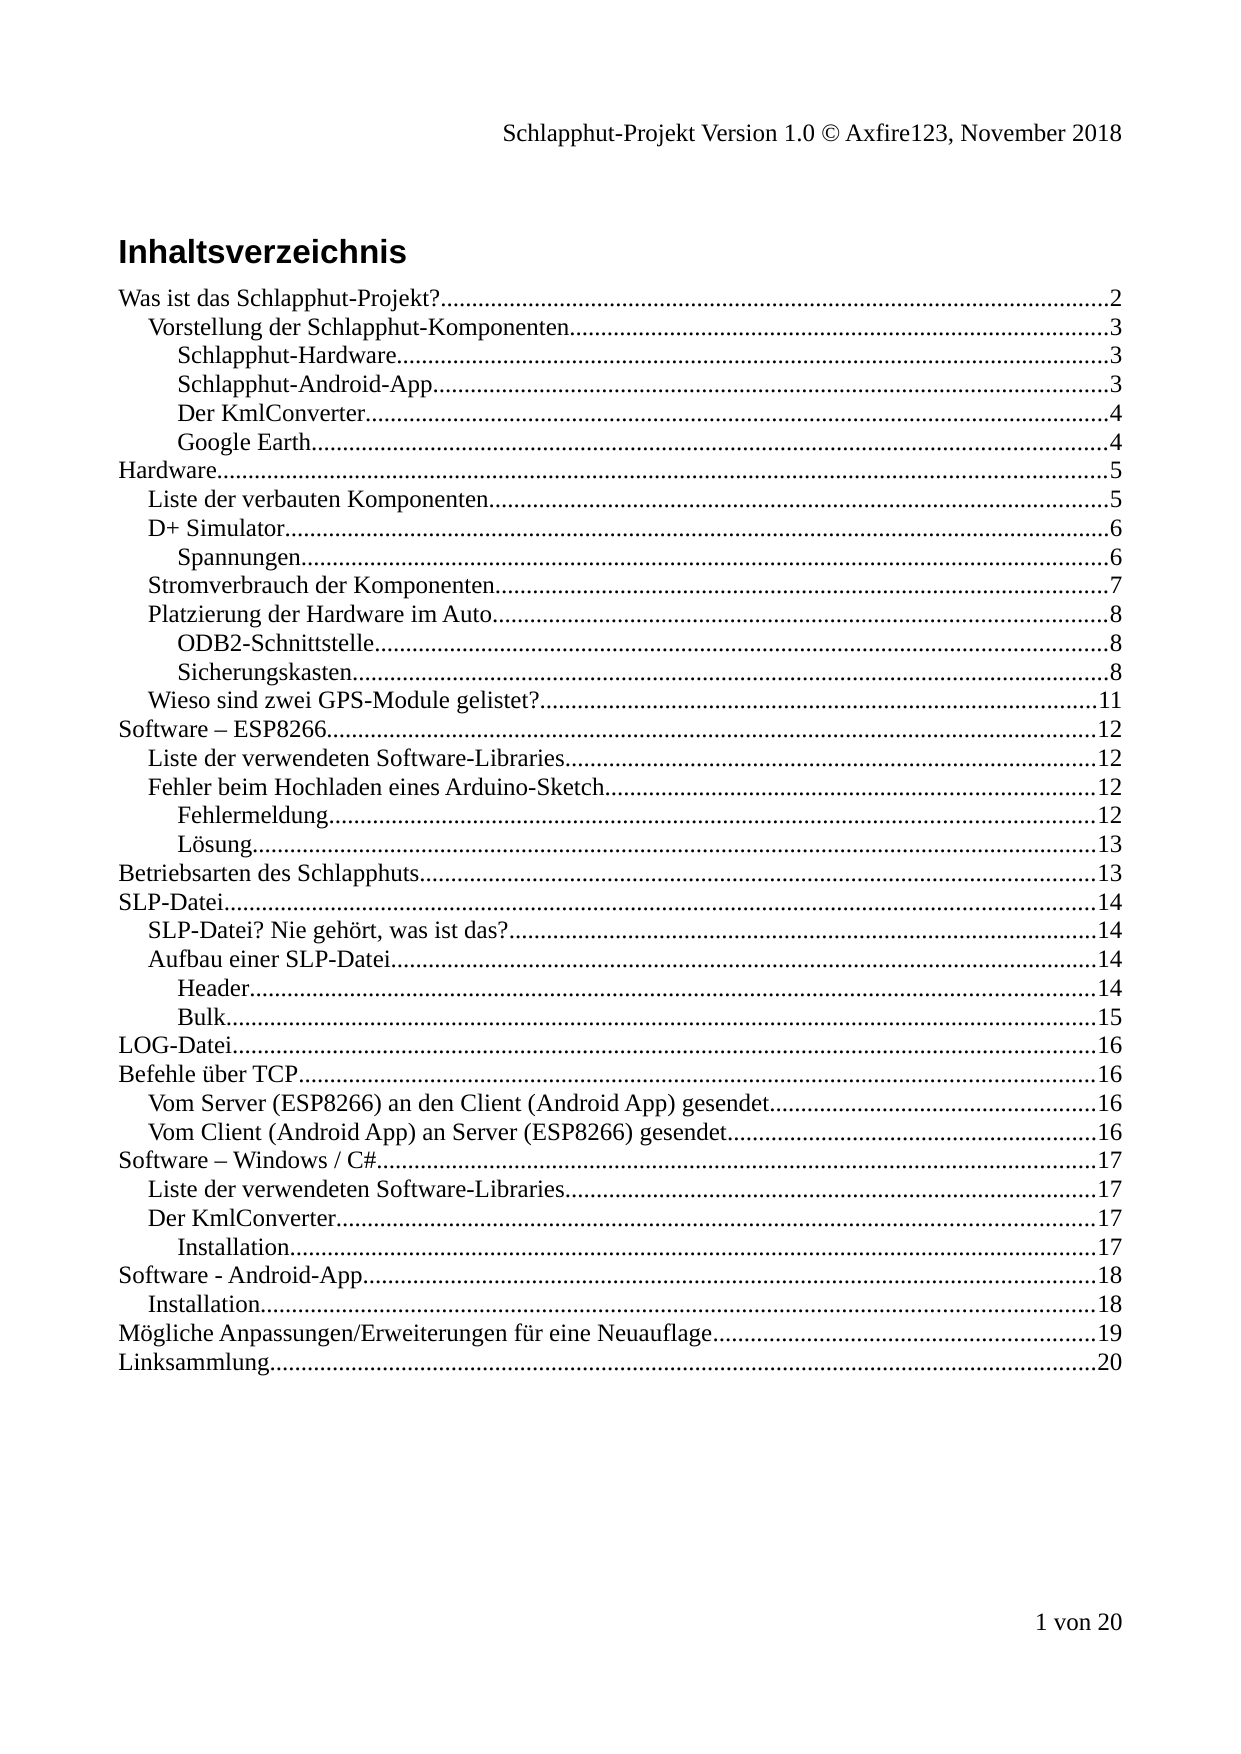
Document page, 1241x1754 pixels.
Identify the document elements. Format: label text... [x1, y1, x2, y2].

text ODB2-Schnittstelle 8 [177, 628, 1122, 657]
text Lösung 13 [177, 829, 1122, 858]
text Linksammlung 20 [118, 1347, 1122, 1375]
text Wieso sind zwei GPS-Module gelistet? 11 [148, 685, 1122, 714]
text LOG-Datei 16 [118, 1030, 1122, 1059]
text Was ist das Schlapphut-Projekt? 2 [118, 283, 1122, 312]
text Stromverbrauch der Komponenten 7 [148, 570, 1122, 599]
text SLP-Datei? Nie gehört, was ist das? 14 [148, 915, 1122, 944]
text Installation 18 [148, 1289, 1122, 1318]
text SLP-Datei 14 [118, 887, 1122, 915]
text Software – ESP8266 12 [118, 714, 1122, 743]
text Vorstellung der Schlapphut-Komponenten 3 [148, 312, 1122, 340]
text Liste der verwendeten Software-Libraries 17 [148, 1174, 1122, 1203]
text Schlapphut-Android-App 3 [177, 369, 1122, 398]
text Der KmlConverter 17 [148, 1203, 1122, 1232]
text Liste der verbauten Komponenten 5 [148, 484, 1122, 513]
text Header 14 [177, 973, 1122, 1002]
text Software - Android-App 18 [118, 1260, 1122, 1289]
text Schlapphut-Hardware 3 [177, 340, 1122, 369]
text Installation 17 [177, 1232, 1122, 1260]
text Spannungen 6 [177, 542, 1122, 570]
text Befehle über TCP 16 [118, 1059, 1122, 1088]
text D+ Simulator 6 [148, 513, 1122, 542]
text Hardware 5 [118, 455, 1122, 484]
subtitle Inhaltsverzeichnis [118, 232, 1122, 270]
text Aufbau einer SLP-Datei 14 [148, 944, 1122, 973]
text Liste der verwendeten Software-Libraries 12 [148, 743, 1122, 772]
text Vom Client (Android App) an Server (ESP8266) gesendet 16 [148, 1117, 1122, 1145]
text Fehlermeldung 12 [177, 800, 1122, 829]
text Software – Windows / C# 17 [118, 1145, 1122, 1174]
text Google Earth 4 [177, 427, 1122, 455]
text Bulk 15 [177, 1002, 1122, 1030]
text Fehler beim Hochladen eines Arduino-Sketch 12 [148, 772, 1122, 800]
text Betriebsarten des Schlapphuts 13 [118, 858, 1122, 887]
text Mögliche Anpassungen/Erweiterungen für eine Neuauflage 19 [118, 1318, 1122, 1347]
text Platzierung der Hardware im Auto 8 [148, 599, 1122, 628]
text Vom Server (ESP8266) an den Client (Android App) gesendet 16 [148, 1088, 1122, 1117]
text Der KmlConverter 4 [177, 398, 1122, 427]
text Sicherungskasten 8 [177, 657, 1122, 685]
